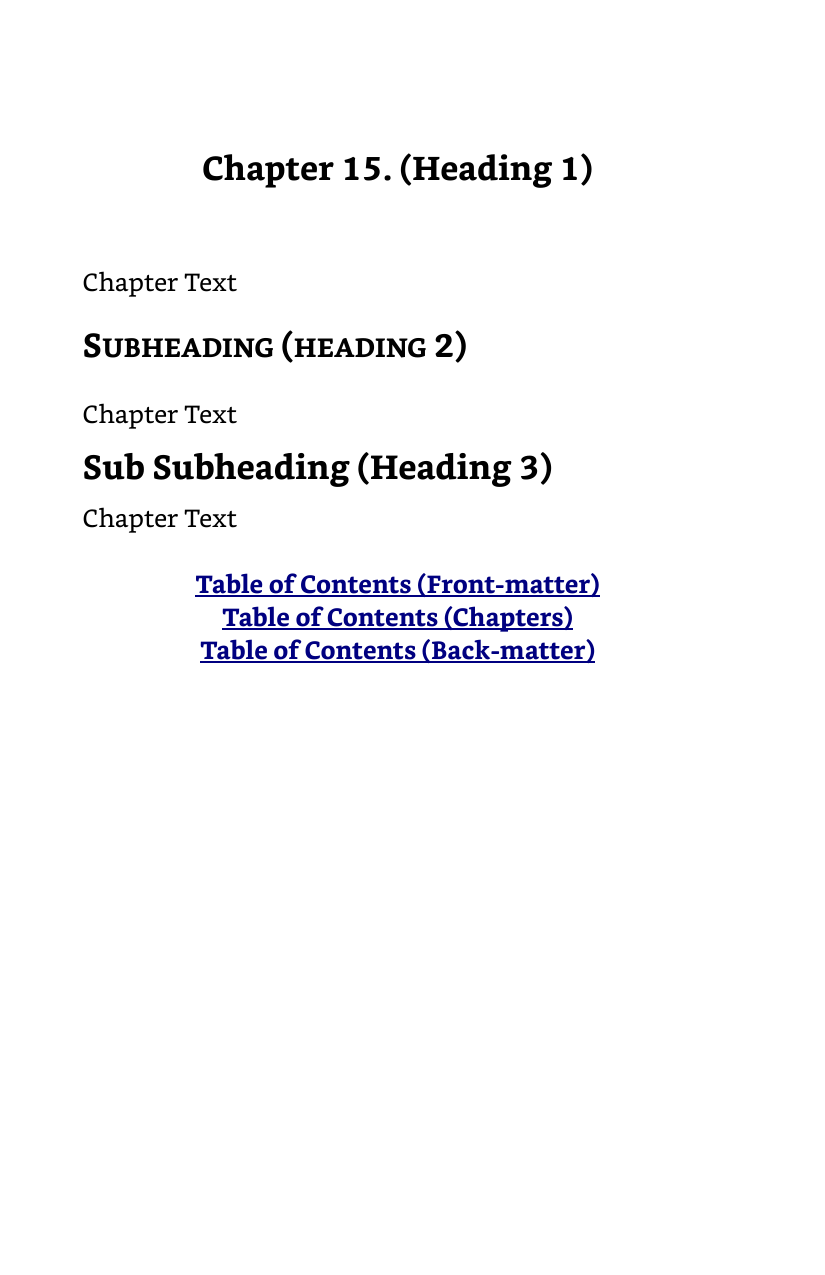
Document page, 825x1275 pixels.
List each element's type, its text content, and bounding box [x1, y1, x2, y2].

subtitle Sub Subheading (Heading 3) [82, 444, 712, 488]
text Chapter Text [82, 501, 712, 534]
text Table of Contents (Front-matter) [82, 567, 712, 600]
text Chapter Text [82, 397, 712, 429]
text Table of Contents (Back-matter) [82, 633, 712, 666]
subtitle Subheading (heading 2) [82, 322, 712, 366]
subtitle Chapter 15. (Heading 1) [82, 146, 712, 189]
text Chapter Text [82, 264, 712, 297]
text Table of Contents (Chapters) [82, 600, 712, 633]
